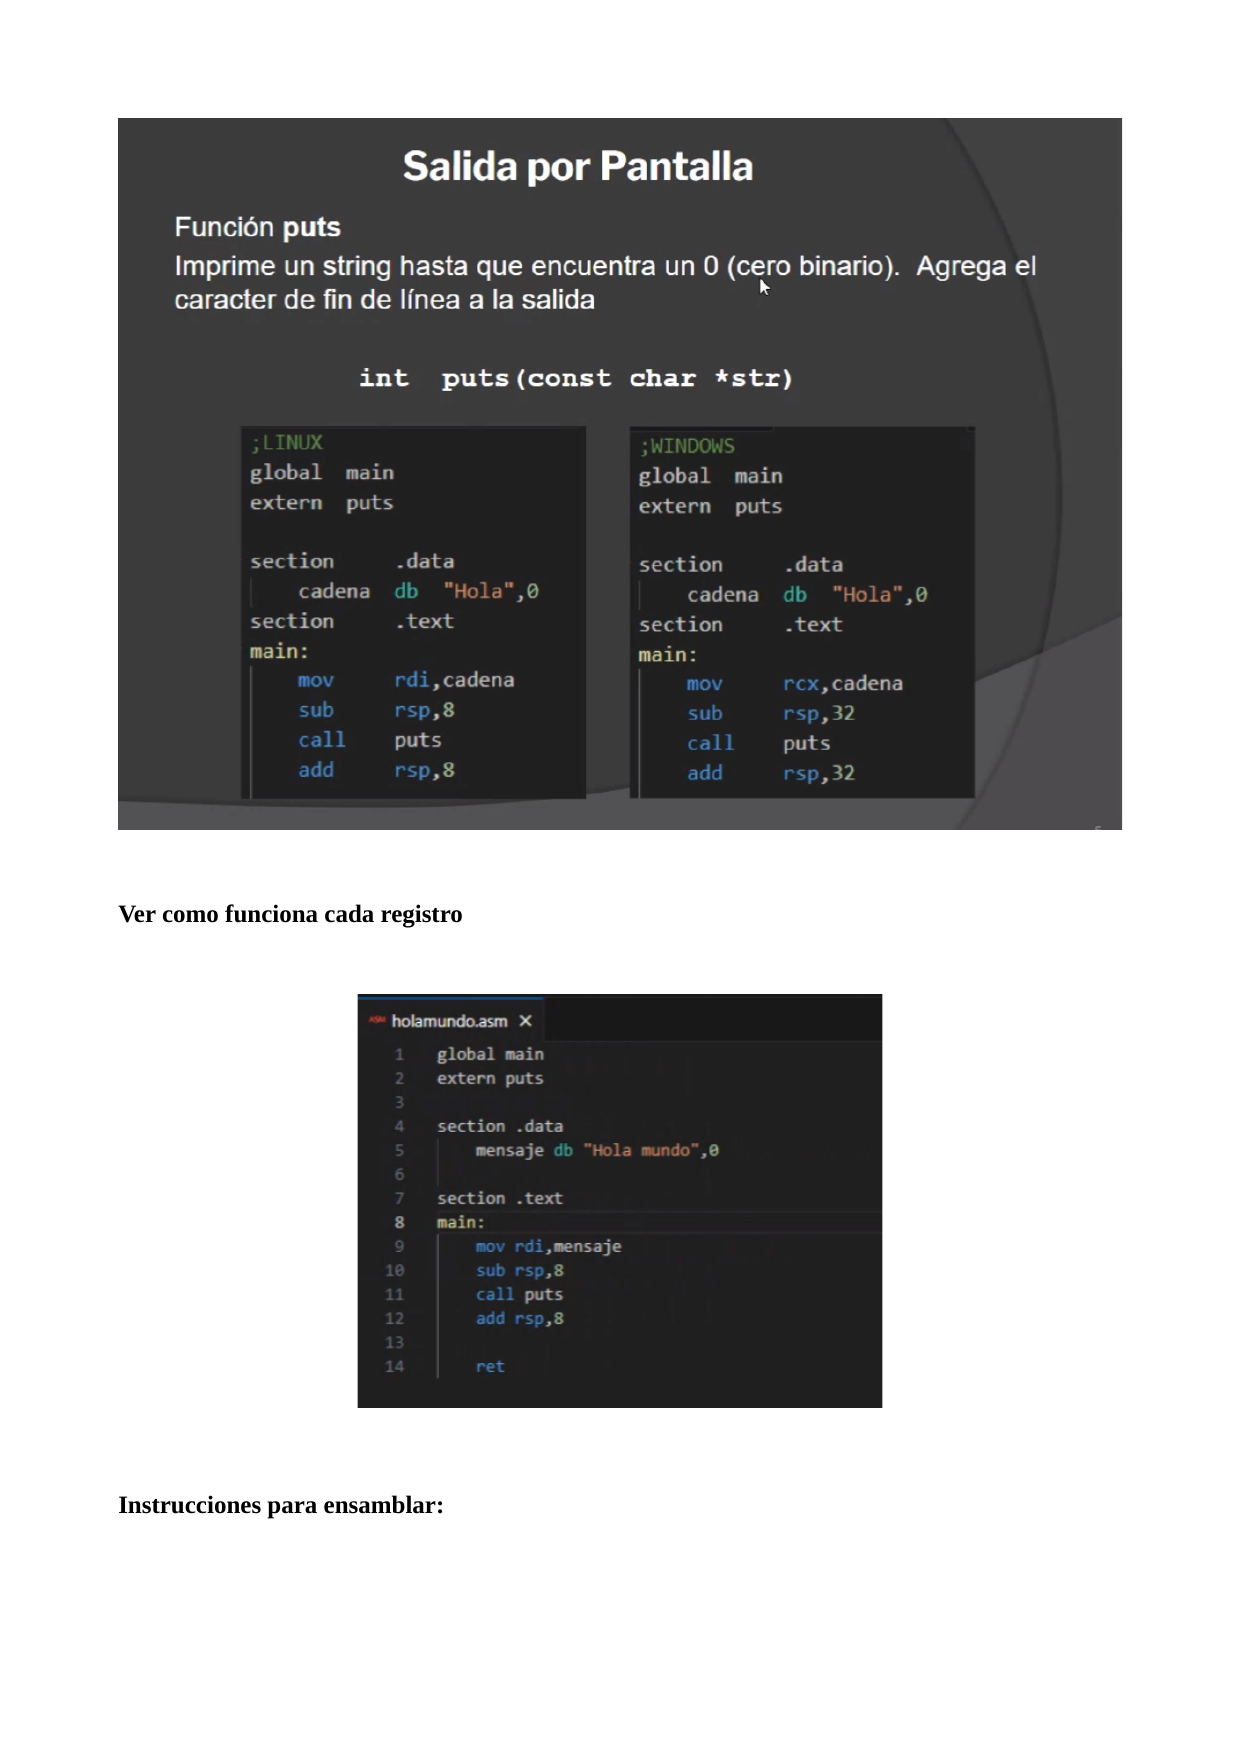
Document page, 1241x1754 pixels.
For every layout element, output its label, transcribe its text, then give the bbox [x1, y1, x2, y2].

picture [357, 994, 883, 1408]
text Instrucciones para ensamblar: [118, 995, 1122, 1519]
picture [118, 118, 1123, 830]
text Ver como funciona cada registro [118, 830, 1122, 928]
